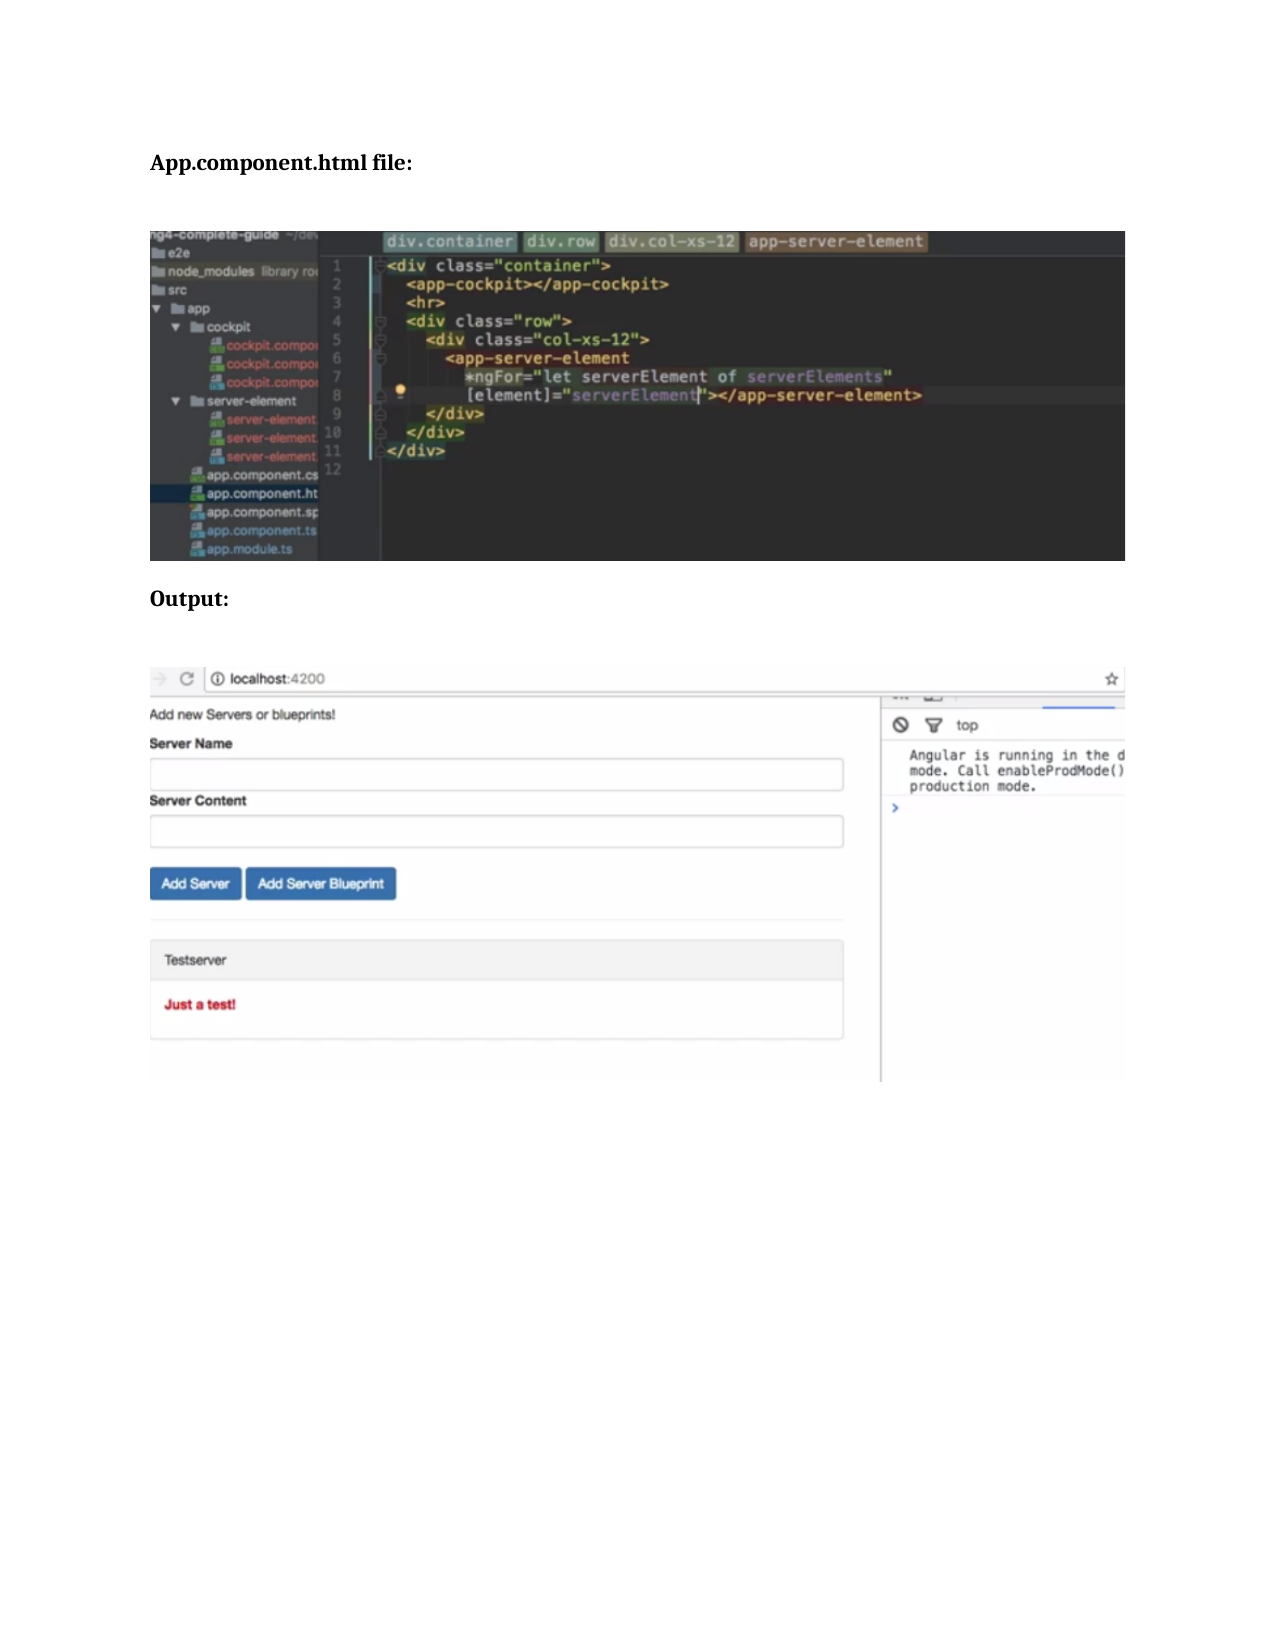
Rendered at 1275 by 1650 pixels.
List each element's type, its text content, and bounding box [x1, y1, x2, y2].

picture [150, 231, 1125, 561]
subtitle Output: [150, 586, 1125, 612]
subtitle App.component.html file: [150, 150, 1125, 176]
picture [150, 667, 1125, 1082]
